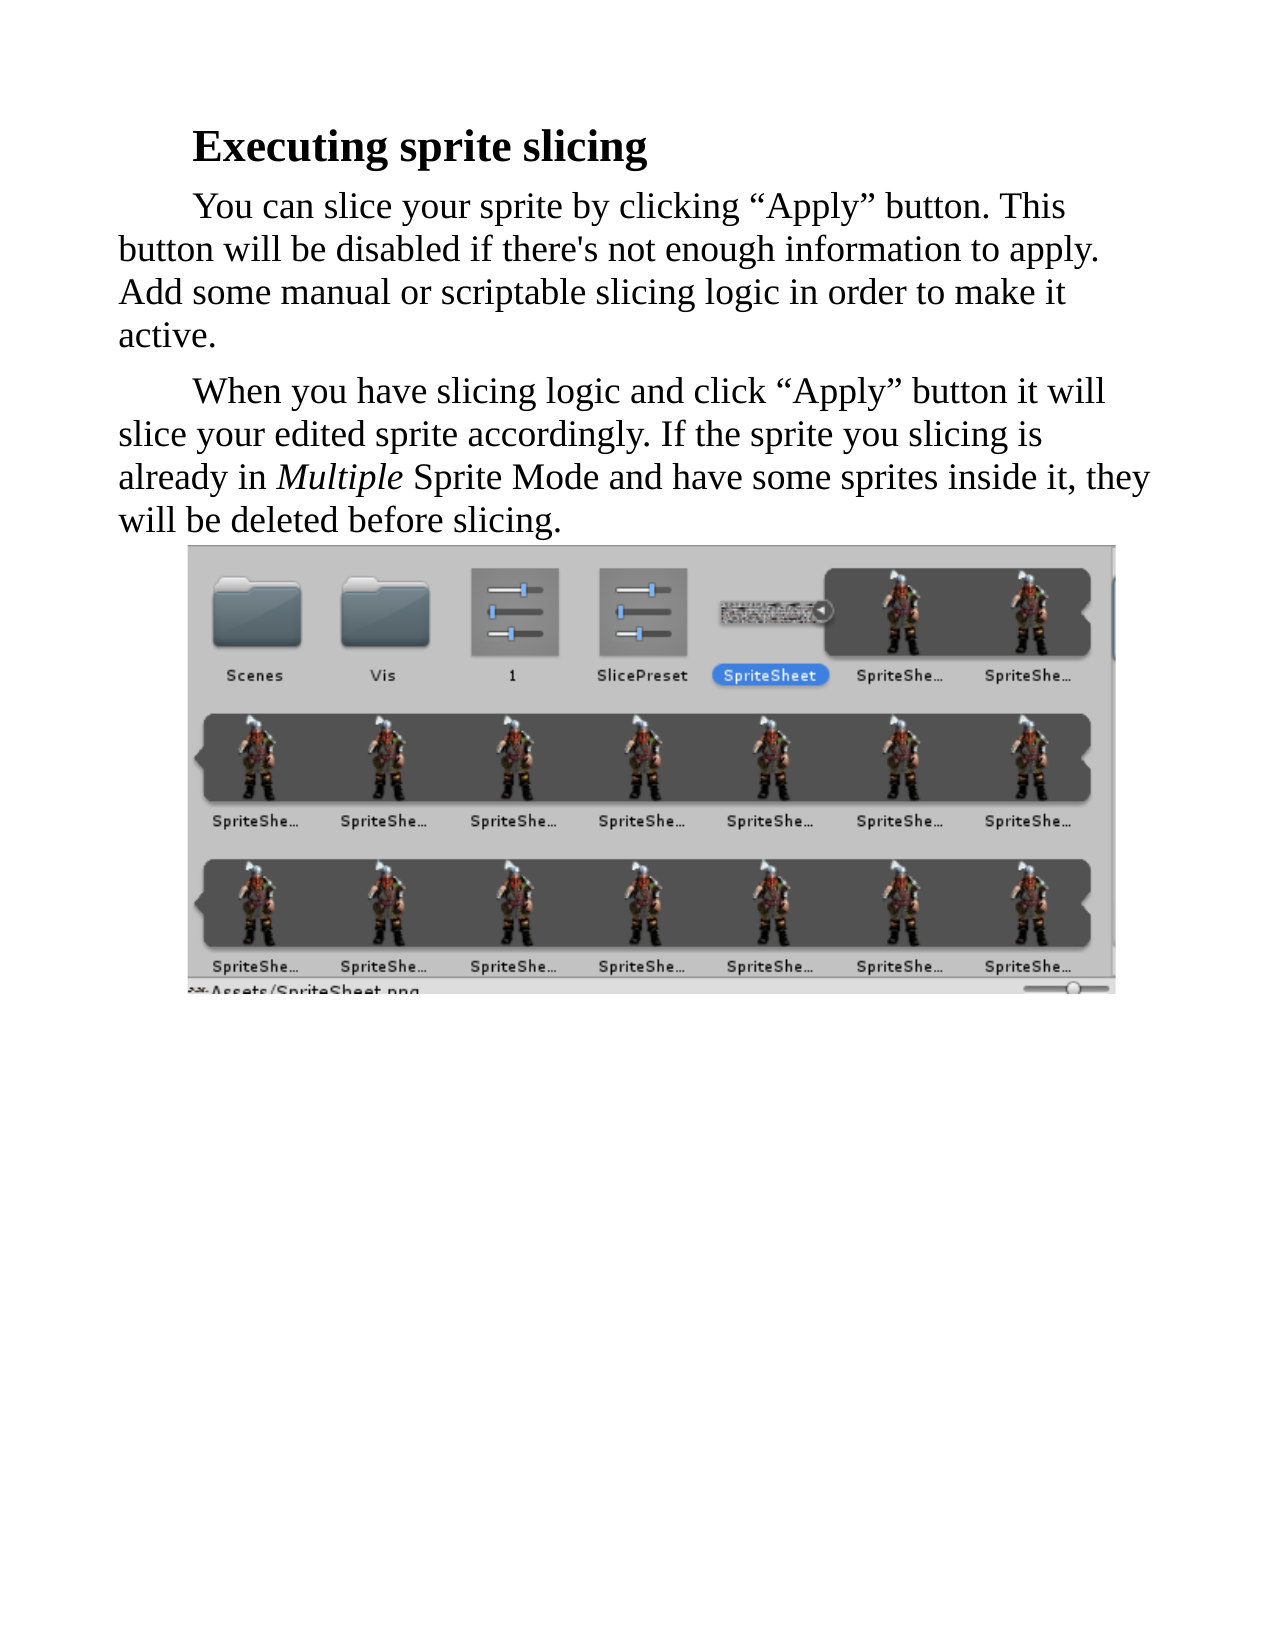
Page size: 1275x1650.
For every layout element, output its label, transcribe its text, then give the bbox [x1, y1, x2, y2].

text You can slice your sprite by clicking “Apply” button. This button will be disabled if there's not enough information to apply. Add some manual or scriptable slicing logic in order to make it active. [118, 183, 1157, 356]
text When you have slicing logic and click “Apply” button it will slice your edited sprite accordingly. If the sprite you slicing is already in Multiple Sprite Mode and have some sprites inside it, they will be deleted before slicing. [118, 368, 1157, 541]
picture [187, 545, 1116, 994]
text Executing sprite slicing [118, 118, 1157, 171]
